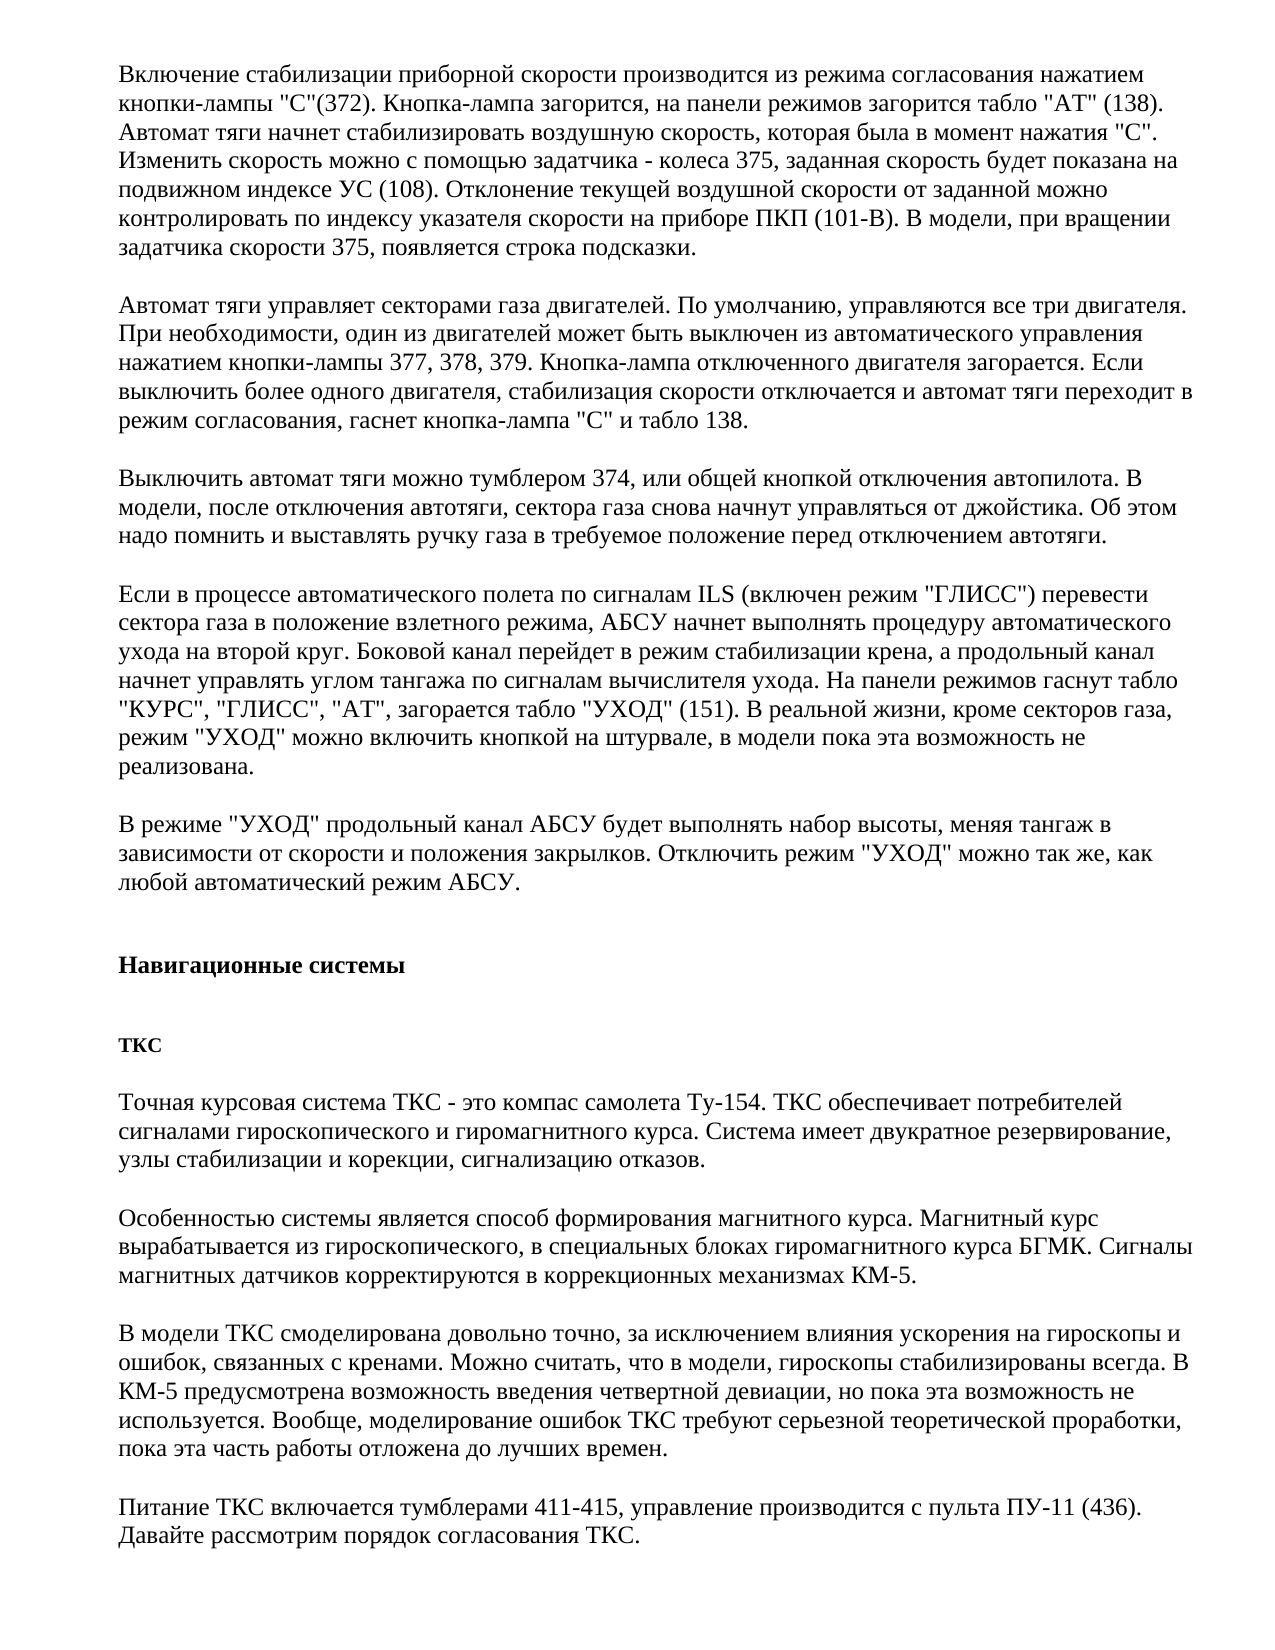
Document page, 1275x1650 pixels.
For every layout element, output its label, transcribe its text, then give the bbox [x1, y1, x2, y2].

subtitle ТКС [118, 1033, 1216, 1057]
text Питание ТКС включается тумблерами 411-415, управление производится с пульта ПУ-11 (436). Давайте рассмотрим порядок согласования ТКС. [118, 1492, 1216, 1549]
text Автомат тяги управляет секторами газа двигателей. По умолчанию, управляются все три двигателя. При необходимости, один из двигателей может быть выключен из автоматического управления нажатием кнопки-лампы 377, 378, 379. Кнопка-лампа отключенного двигателя загорается. Если выключить более одного двигателя, стабилизация скорости отключается и автомат тяги переходит в режим согласования, гаснет кнопка-лампа "С" и табло 138. [118, 290, 1216, 433]
text Точная курсовая система ТКС - это компас самолета Ту-154. ТКС обеспечивает потребителей сигналами гироскопического и гиромагнитного курса. Система имеет двукратное резервирование, узлы стабилизации и корекции, сигнализацию отказов. [118, 1087, 1216, 1173]
text Особенностью системы является способ формирования магнитного курса. Магнитный курс вырабатывается из гироскопического, в специальных блоках гиромагнитного курса БГМК. Сигналы магнитных датчиков корректируются в коррекционных механизмах КМ-5. [118, 1203, 1216, 1289]
subtitle Навигационные системы [118, 950, 1216, 979]
text Включение стабилизации приборной скорости производится из режима согласования нажатием кнопки-лампы "С"(372). Кнопка-лампа загорится, на панели режимов загорится табло "АТ" (138). Автомат тяги начнет стабилизировать воздушную скорость, которая была в момент нажатия "С". Изменить скорость можно с помощью задатчика - колеса 375, заданная скорость будет показана на подвижном индексе УС (108). Отклонение текущей воздушной скорости от заданной можно контролировать по индексу указателя скорости на приборе ПКП (101-B). В модели, при вращении задатчика скорости 375, появляется строка подсказки. [118, 59, 1216, 260]
text В модели ТКС смоделирована довольно точно, за исключением влияния ускорения на гироскопы и ошибок, связанных с кренами. Можно считать, что в модели, гироскопы стабилизированы всегда. В КМ-5 предусмотрена возможность введения четвертной девиации, но пока эта возможность не используется. Вообще, моделирование ошибок ТКС требуют серьезной теоретической проработки, пока эта часть работы отложена до лучших времен. [118, 1318, 1216, 1462]
text Если в процессе автоматического полета по сигналам ILS (включен режим "ГЛИСС") перевести сектора газа в положение взлетного режима, АБСУ начнет выполнять процедуру автоматического ухода на второй круг. Боковой канал перейдет в режим стабилизации крена, а продольный канал начнет управлять углом тангажа по сигналам вычислителя ухода. На панели режимов гаснут табло "КУРС", "ГЛИСС", "АТ", загорается табло "УХОД" (151). В реальной жизни, кроме секторов газа, режим "УХОД" можно включить кнопкой на штурвале, в модели пока эта возможность не реализована. [118, 579, 1216, 780]
text В режиме "УХОД" продольный канал АБСУ будет выполнять набор высоты, меняя тангаж в зависимости от скорости и положения закрылков. Отключить режим "УХОД" можно так же, как любой автоматический режим АБСУ. [118, 809, 1216, 896]
text Выключить автомат тяги можно тумблером 374, или общей кнопкой отключения автопилота. В модели, после отключения автотяги, сектора газа снова начнут управляться от джойстика. Об этом надо помнить и выставлять ручку газа в требуемое положение перед отключением автотяги. [118, 463, 1216, 549]
